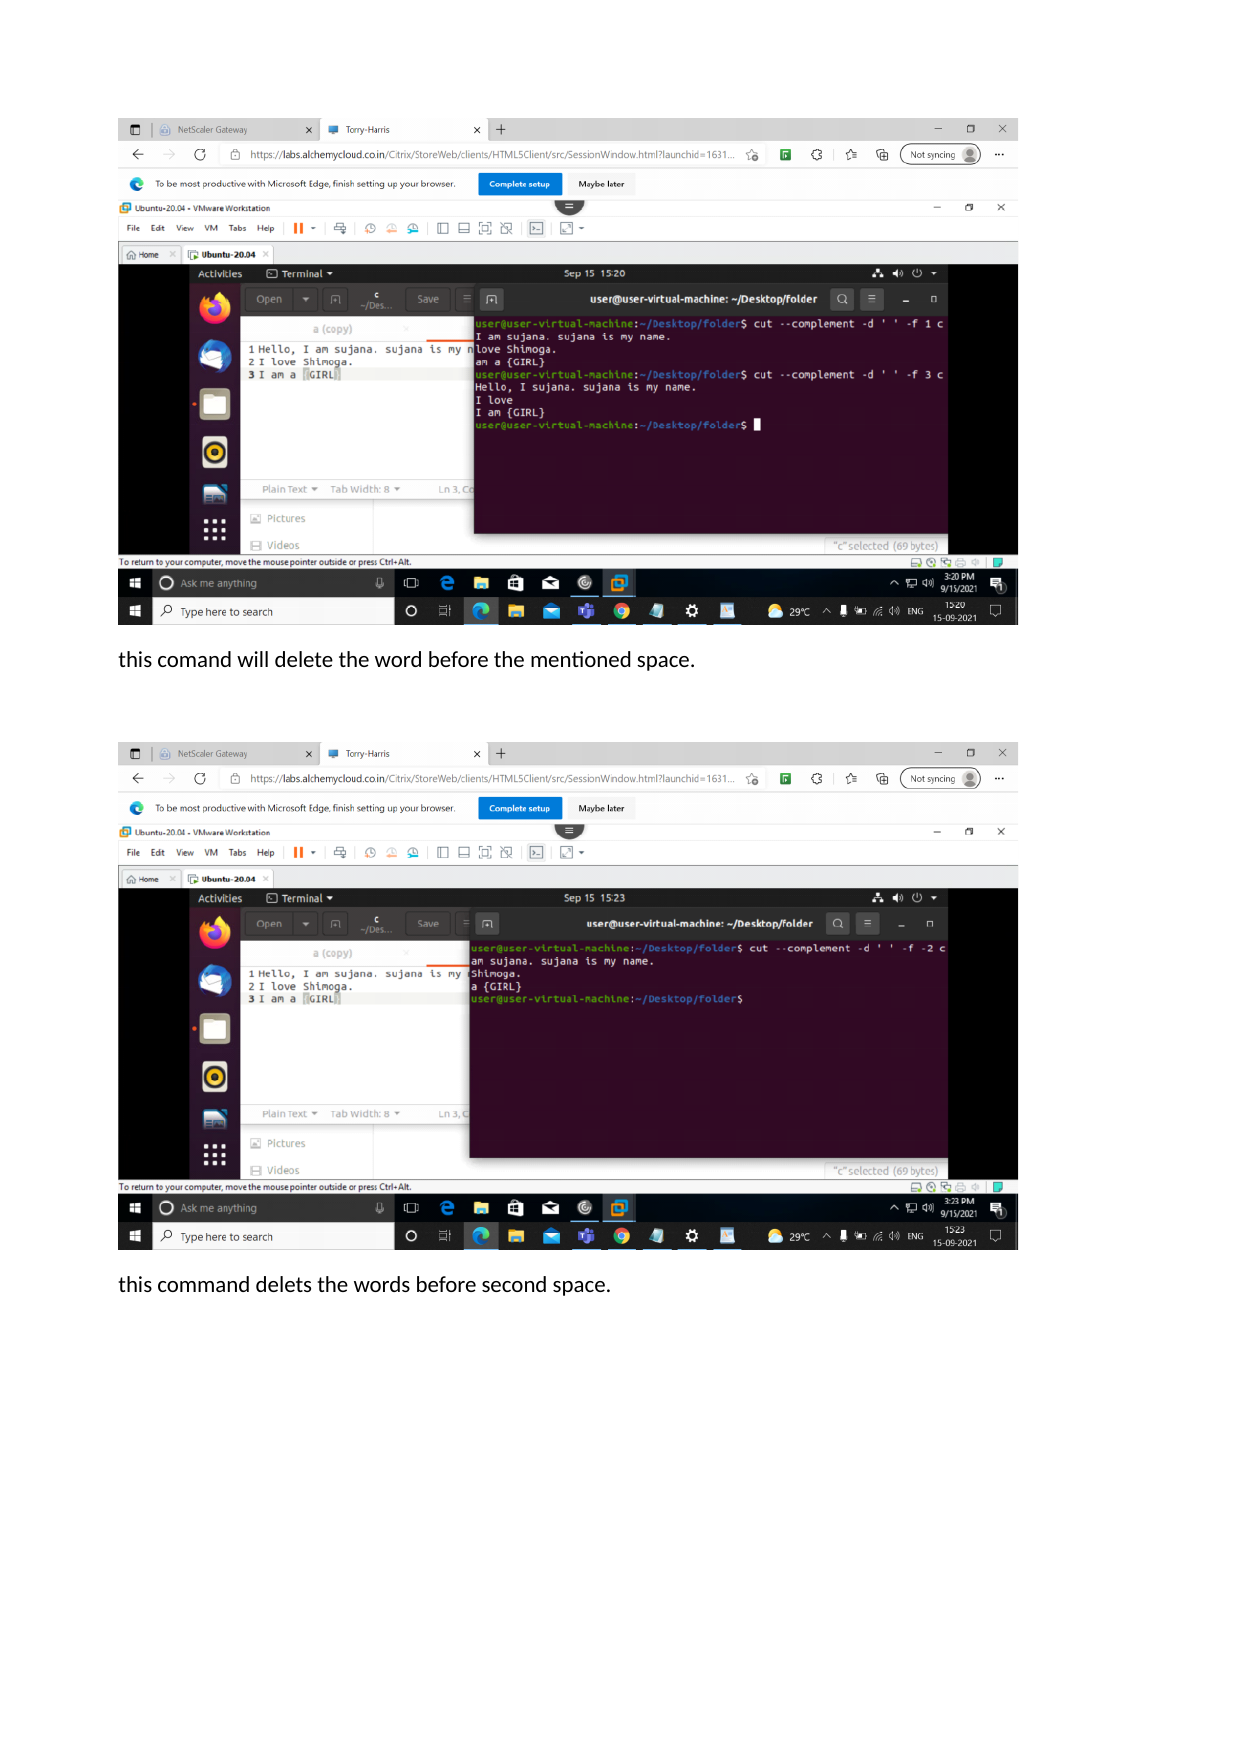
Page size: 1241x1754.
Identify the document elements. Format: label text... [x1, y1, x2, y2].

text this comand will delete the word before the mentioned space. [118, 645, 1122, 673]
text this command delets the words before second space. [118, 1270, 1122, 1298]
